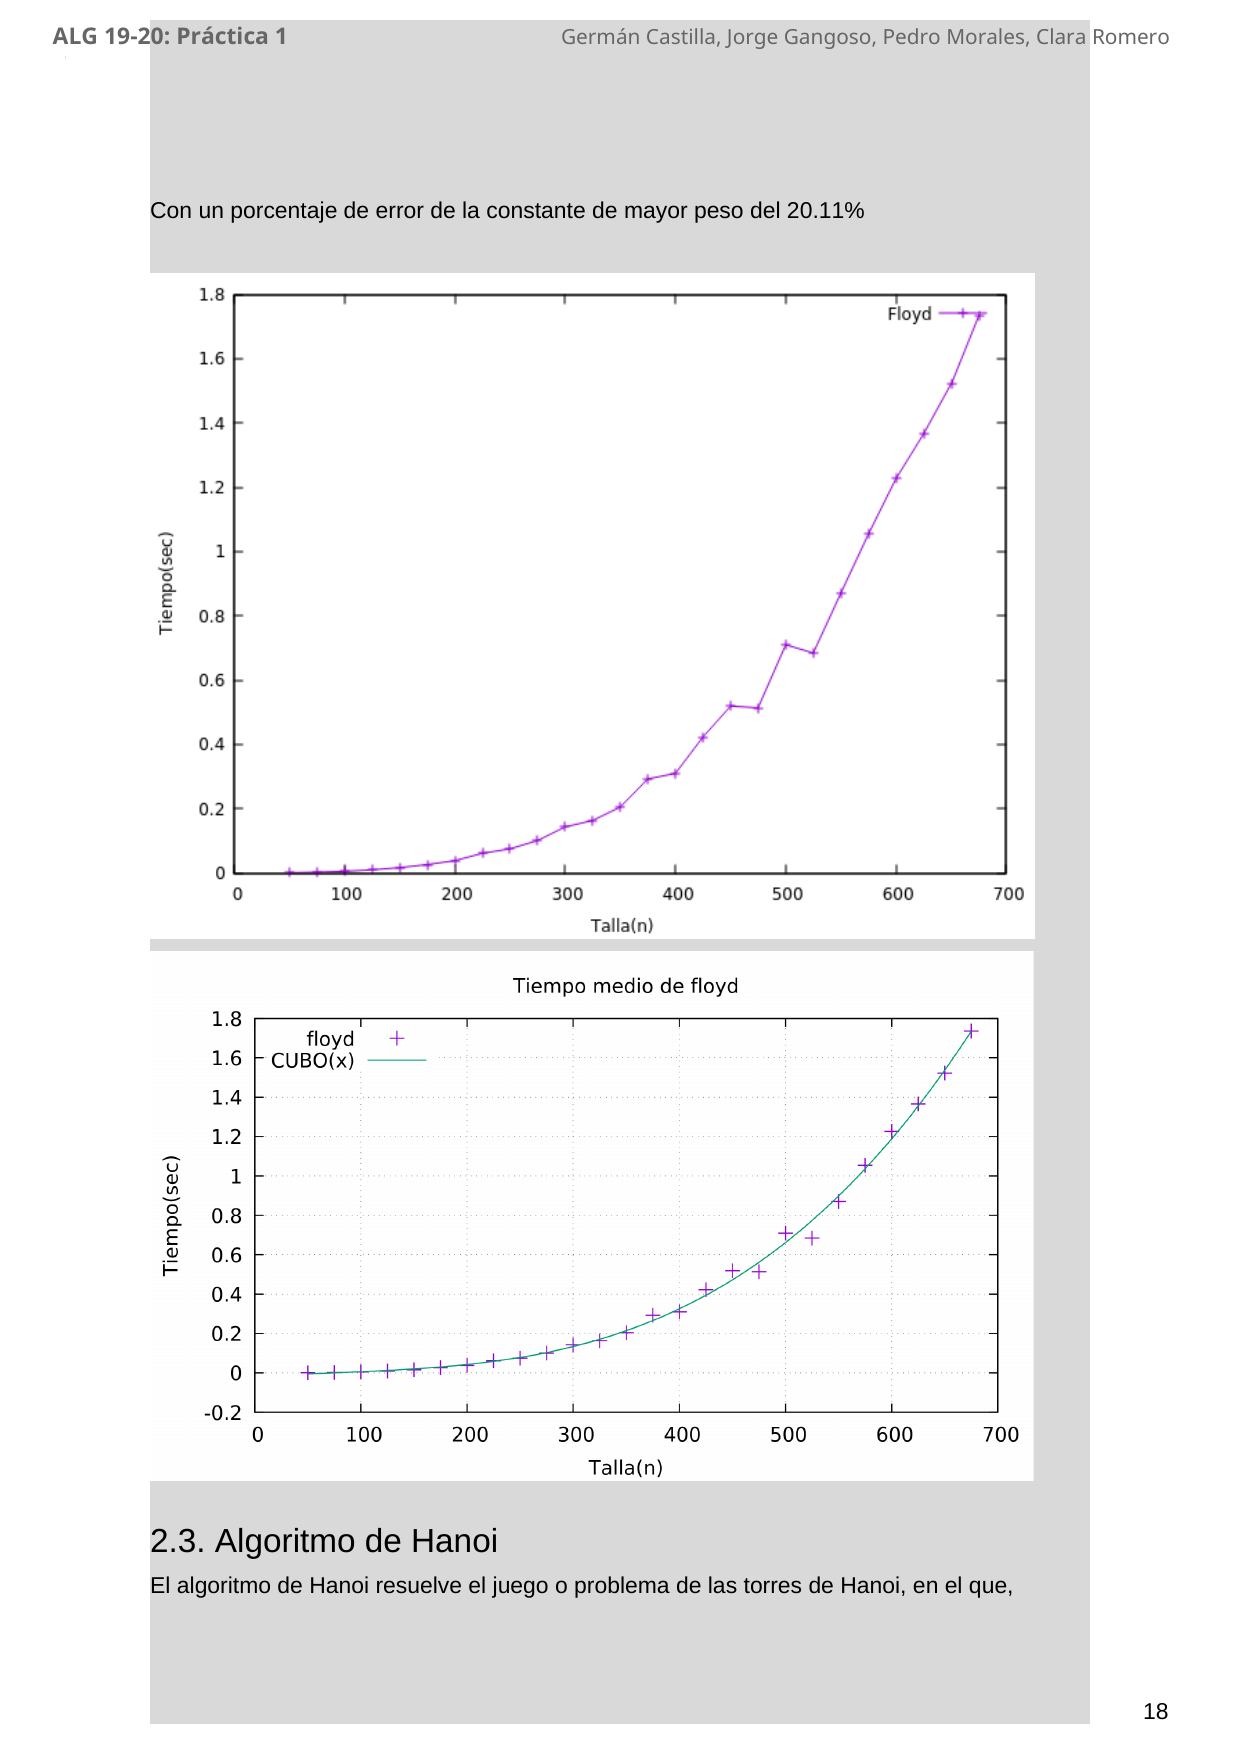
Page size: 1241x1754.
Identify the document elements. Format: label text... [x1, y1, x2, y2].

text Con un porcentaje de error de la constante de mayor peso del 20.11% [150, 197, 1090, 223]
subtitle 2.3. Algoritmo de Hanoi [150, 1521, 1090, 1560]
picture [150, 951, 1034, 1481]
picture [150, 273, 1035, 939]
text El algoritmo de Hanoi resuelve el juego o problema de las torres de Hanoi, en el que, [150, 1572, 1090, 1599]
